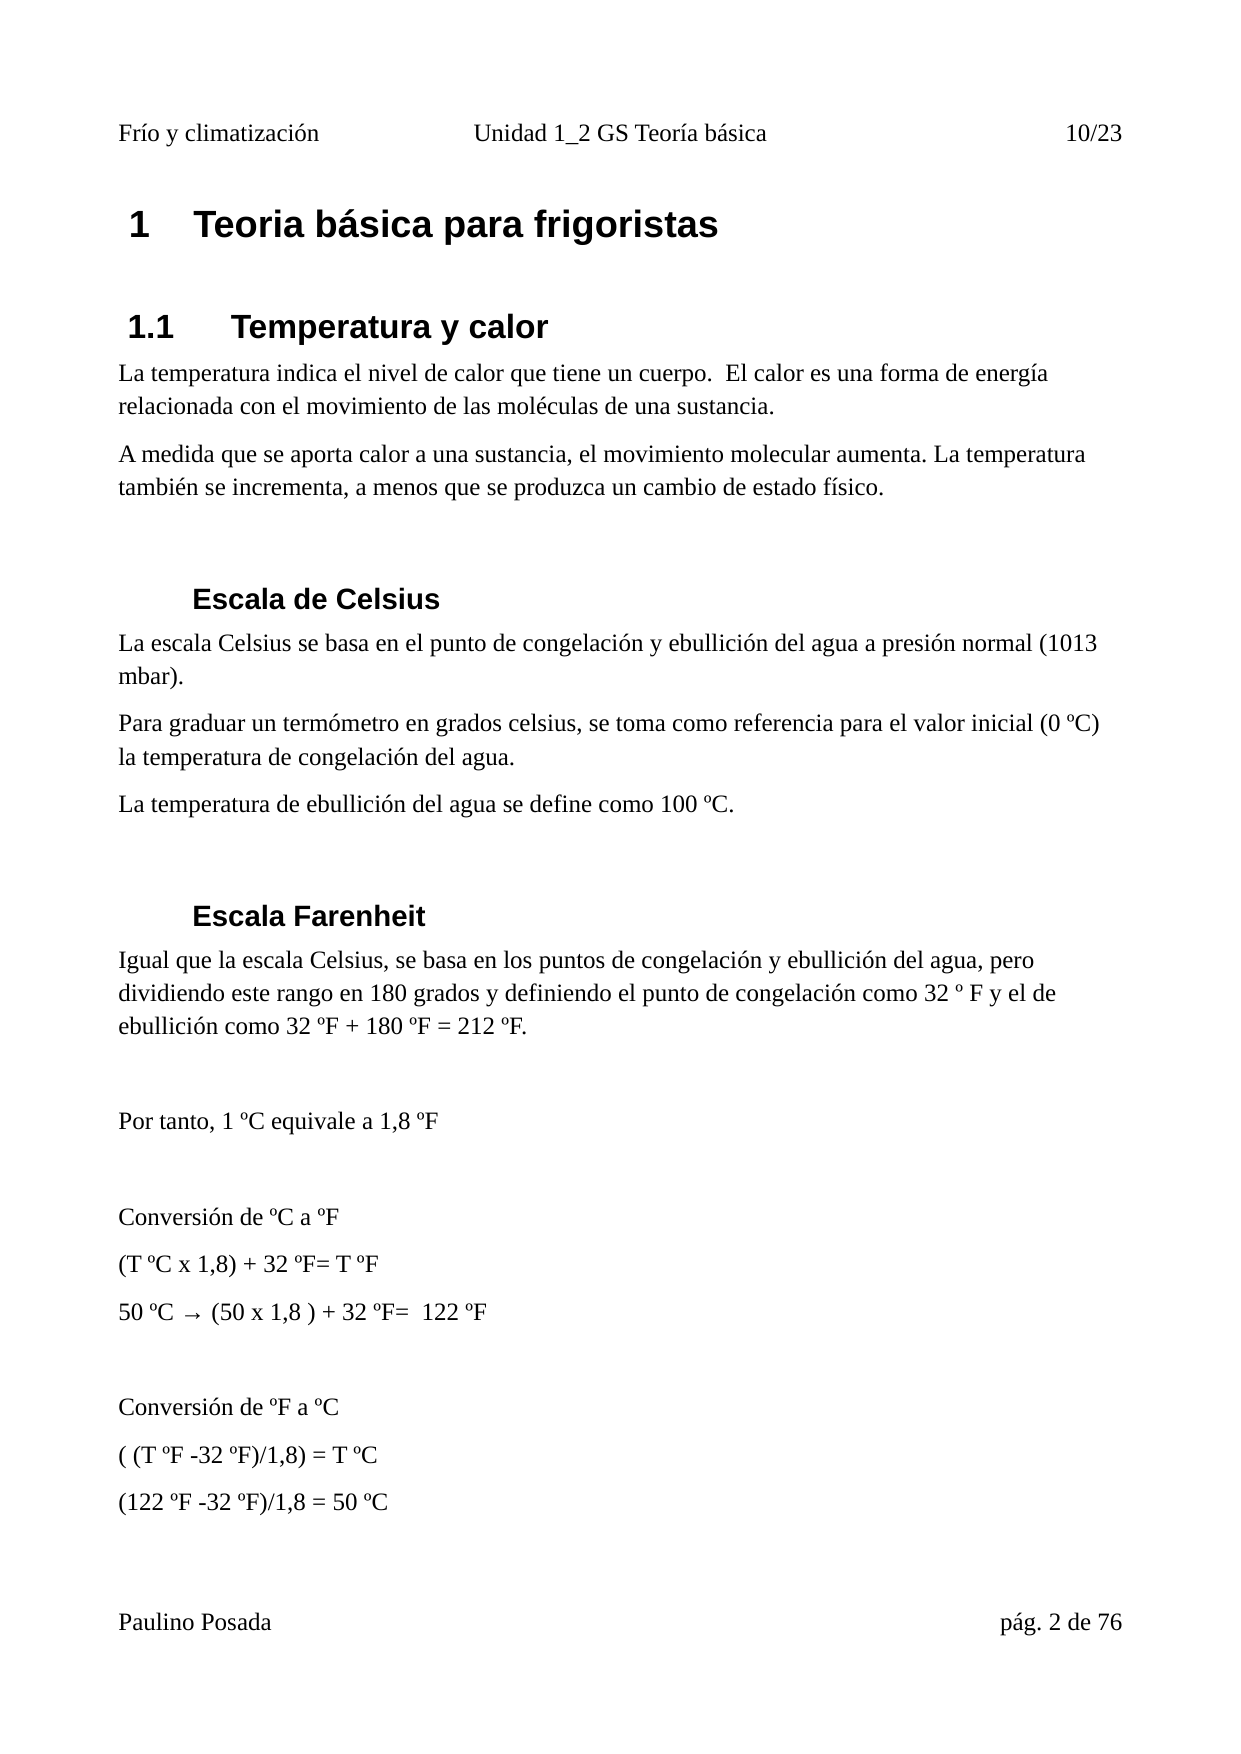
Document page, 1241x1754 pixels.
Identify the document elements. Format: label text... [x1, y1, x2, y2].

text A medida que se aporta calor a una sustancia, el movimiento molecular aumenta. La temperatura también se incrementa, a menos que se produzca un cambio de estado físico. [118, 439, 1122, 501]
text Conversión de ºF a ºC [118, 1392, 1122, 1421]
subtitle Escala Farenheit [118, 899, 1122, 933]
text ( (T ºF -32 ºF)/1,8) = T ºC [118, 1440, 1122, 1468]
text Por tanto, 1 ºC equivale a 1,8 ºF [118, 1106, 1122, 1135]
text (T ºC x 1,8) + 32 ºF= T ºF [118, 1249, 1122, 1278]
text Conversión de ºC a ºF [118, 1202, 1122, 1230]
text La escala Celsius se basa en el punto de congelación y ebullición del agua a presión normal (1013 mbar). [118, 628, 1122, 690]
subtitle Teoria básica para frigoristas [118, 201, 1122, 245]
text La temperatura de ebullición del agua se define como 100 ºC. [118, 789, 1122, 818]
text Igual que la escala Celsius, se basa en los puntos de congelación y ebullición del agua, pero dividiendo este rango en 180 grados y definiendo el punto de congelación como 32 º F y el de ebullición como 32 ºF + 180 ºF = 212 ºF. [118, 945, 1122, 1040]
subtitle Temperatura y calor [118, 307, 1122, 346]
subtitle Escala de Celsius [118, 582, 1122, 615]
text La temperatura indica el nivel de calor que tiene un cuerpo. El calor es una forma de energía relacionada con el movimiento de las moléculas de una sustancia. [118, 358, 1122, 420]
text 50 ºC → (50 x 1,8 ) + 32 ºF= 122 ºF [118, 1297, 1122, 1326]
text (122 ºF -32 ºF)/1,8 = 50 ºC [118, 1487, 1122, 1516]
text Para graduar un termómetro en grados celsius, se toma como referencia para el valor inicial (0 ºC) la temperatura de congelación del agua. [118, 708, 1122, 770]
